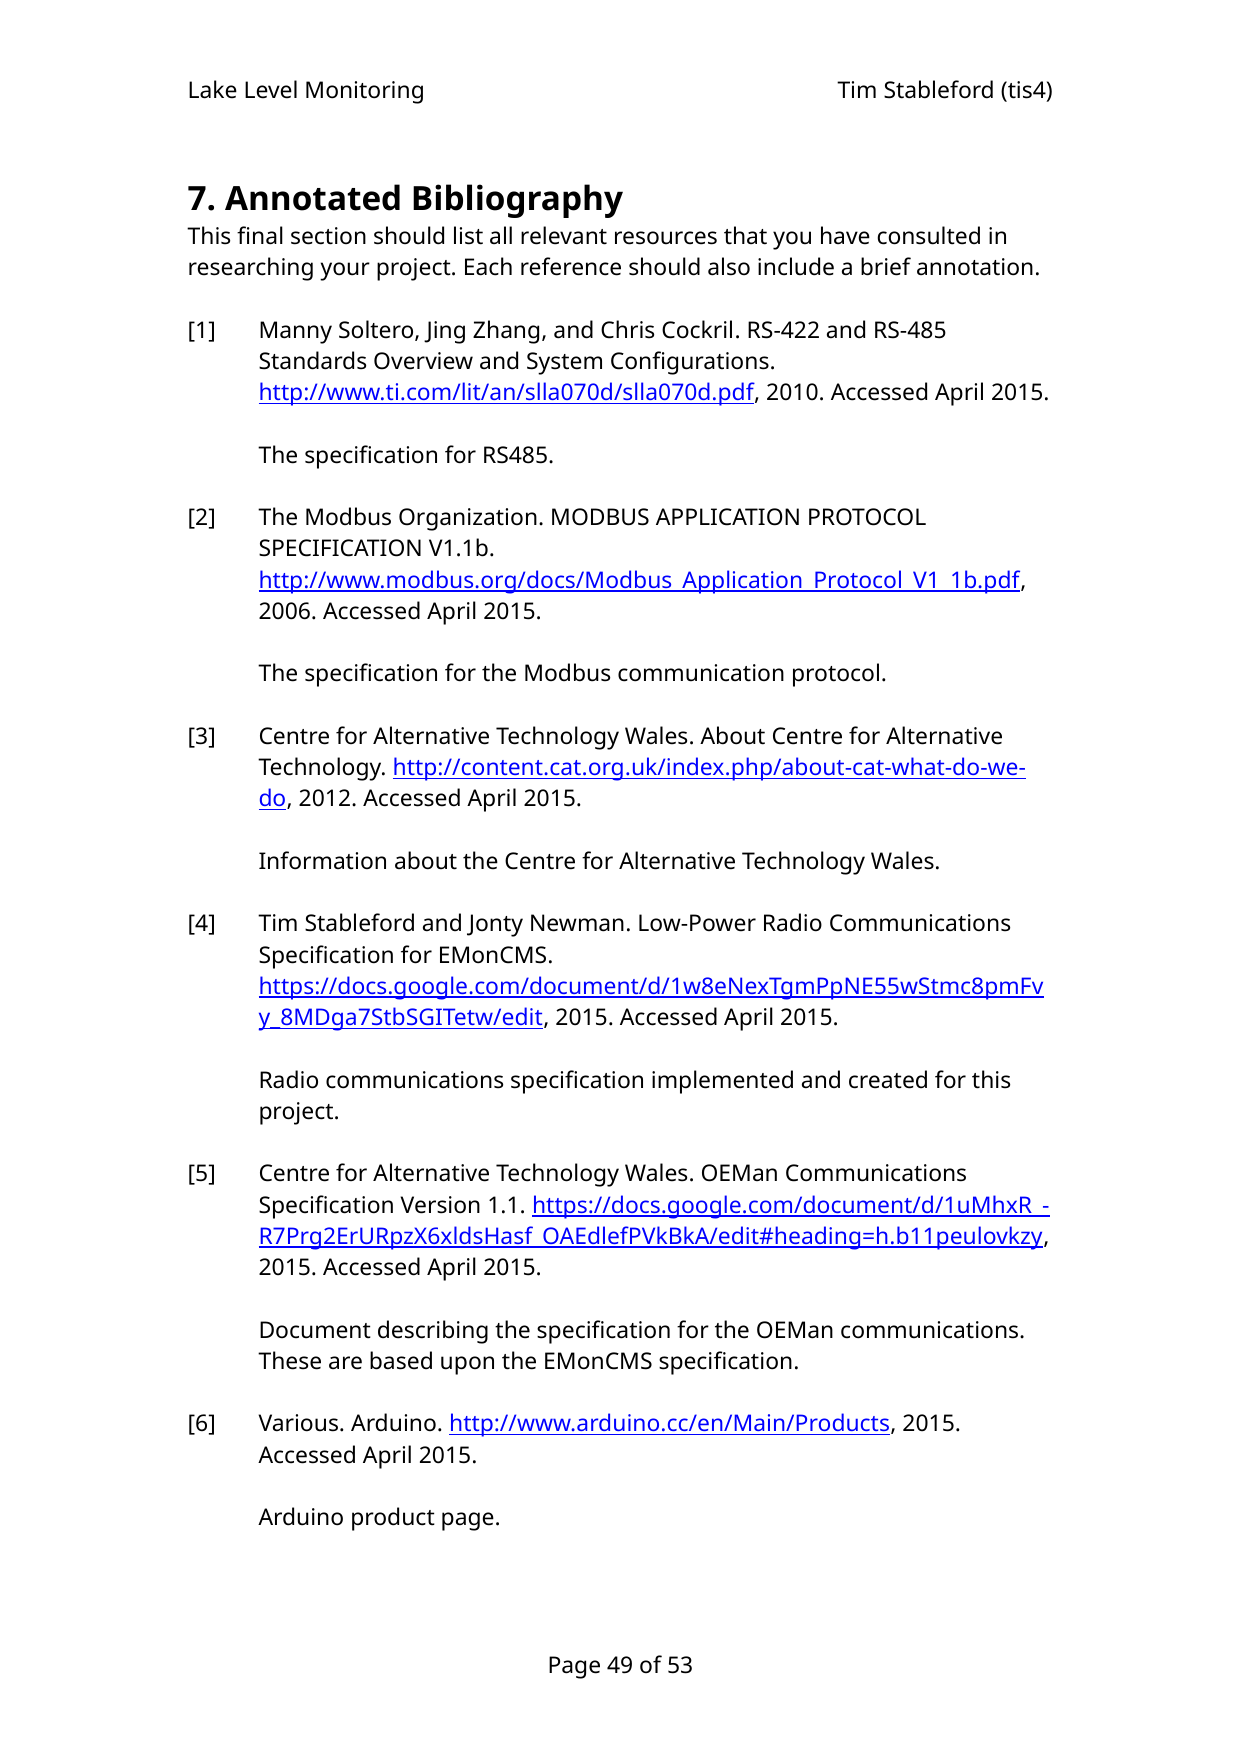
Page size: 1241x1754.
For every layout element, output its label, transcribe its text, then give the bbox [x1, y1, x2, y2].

list Various. Arduino. http://www.arduino.cc/en/Main/Products, 2015. Accessed April 2015. Arduino product page. [187, 1407, 1053, 1563]
list Tim Stableford and Jonty Newman. Low-Power Radio Communications Specification for EMonCMS. https://docs.google.com/document/d/1w8eNexTgmPpNE55wStmc8pmFvy_8MDga7StbSGITetw/edit, 2015. Accessed April 2015. Radio communications specification implemented and created for this project. [187, 907, 1053, 1157]
list Centre for Alternative Technology Wales. OEMan Communications Specification Version 1.1. https://docs.google.com/document/d/1uMhxR_-R7Prg2ErURpzX6xldsHasf_OAEdlefPVkBkA/edit#heading=h.b11peulovkzy, 2015. Accessed April 2015. Document describing the specification for the OEMan communications. These are based upon the EMonCMS specification. [187, 1157, 1053, 1407]
subtitle Annotated Bibliography [187, 174, 1053, 220]
list Manny Soltero, Jing Zhang, and Chris Cockril. RS-422 and RS-485 Standards Overview and System Configurations. http://www.ti.com/lit/an/slla070d/slla070d.pdf, 2010. Accessed April 2015. The specification for RS485. [187, 313, 1053, 501]
list Centre for Alternative Technology Wales. About Centre for Alternative Technology. http://content.cat.org.uk/index.php/about-cat-what-do-we-do, 2012. Accessed April 2015. Information about the Centre for Alternative Technology Wales. [187, 720, 1053, 907]
list The Modbus Organization. MODBUS APPLICATION PROTOCOL SPECIFICATION V1.1b. http://www.modbus.org/docs/Modbus_Application_Protocol_V1_1b.pdf, 2006. Accessed April 2015. The specification for the Modbus communication protocol. [187, 501, 1053, 720]
text This final section should list all relevant resources that you have consulted in researching your project. Each reference should also include a brief annotation. [187, 220, 1053, 282]
